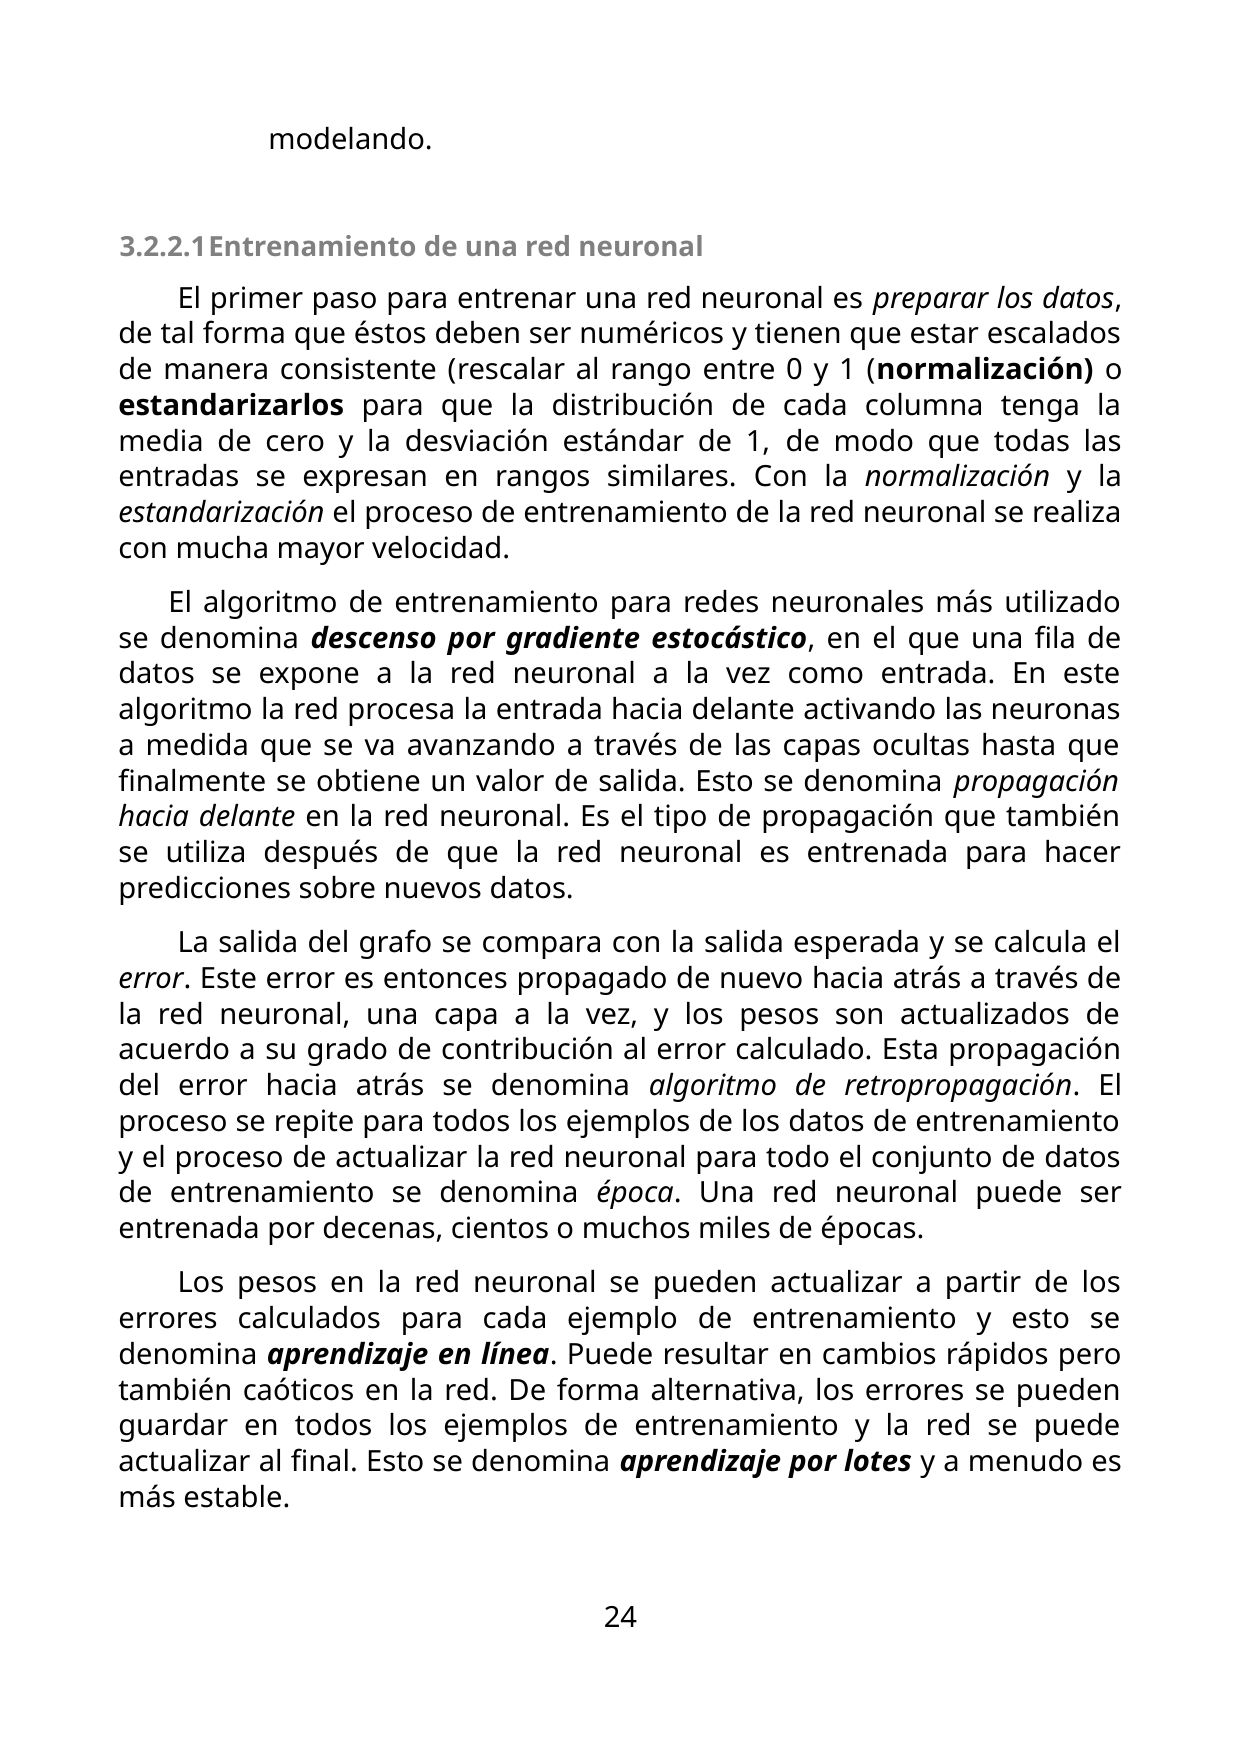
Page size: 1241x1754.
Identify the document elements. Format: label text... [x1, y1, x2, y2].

text La salida del grafo se compara con la salida esperada y se calcula el error. Este error es entonces propagado de nuevo hacia atrás a través de la red neuronal, una capa a la vez, y los pesos son actualizados de acuerdo a su grado de contribución al error calculado. Esta propagación del error hacia atrás se denomina algoritmo de retropropagación. El proceso se repite para todos los ejemplos de los datos de entrenamiento y el proceso de actualizar la red neuronal para todo el conjunto de datos de entrenamiento se denomina época. Una red neuronal puede ser entrenada por decenas, cientos o muchos miles de épocas. [118, 921, 1122, 1247]
subtitle Entrenamiento de una red neuronal [119, 227, 1122, 264]
list modelando. [231, 118, 1122, 158]
text El algoritmo de entrenamiento para redes neuronales más utilizado se denomina descenso por gradiente estocástico, en el que una fila de datos se expone a la red neuronal a la vez como entrada. En este algoritmo la red procesa la entrada hacia delante activando las neuronas a medida que se va avanzando a través de las capas ocultas hasta que finalmente se obtiene un valor de salida. Esto se denomina propagación hacia delante en la red neuronal. Es el tipo de propagación que también se utiliza después de que la red neuronal es entrenada para hacer predicciones sobre nuevos datos. [118, 581, 1122, 907]
text El primer paso para entrenar una red neuronal es preparar los datos, de tal forma que éstos deben ser numéricos y tienen que estar escalados de manera consistente (rescalar al rango entre 0 y 1 (normalización) o estandarizarlos para que la distribución de cada columna tenga la media de cero y la desviación estándar de 1, de modo que todas las entradas se expresan en rangos similares. Con la normalización y la estandarización el proceso de entrenamiento de la red neuronal se realiza con mucha mayor velocidad. [118, 277, 1122, 567]
text Los pesos en la red neuronal se pueden actualizar a partir de los errores calculados para cada ejemplo de entrenamiento y esto se denomina aprendizaje en línea. Puede resultar en cambios rápidos pero también caóticos en la red. De forma alternativa, los errores se pueden guardar en todos los ejemplos de entrenamiento y la red se puede actualizar al final. Esto se denomina aprendizaje por lotes y a menudo es más estable. [118, 1262, 1122, 1516]
